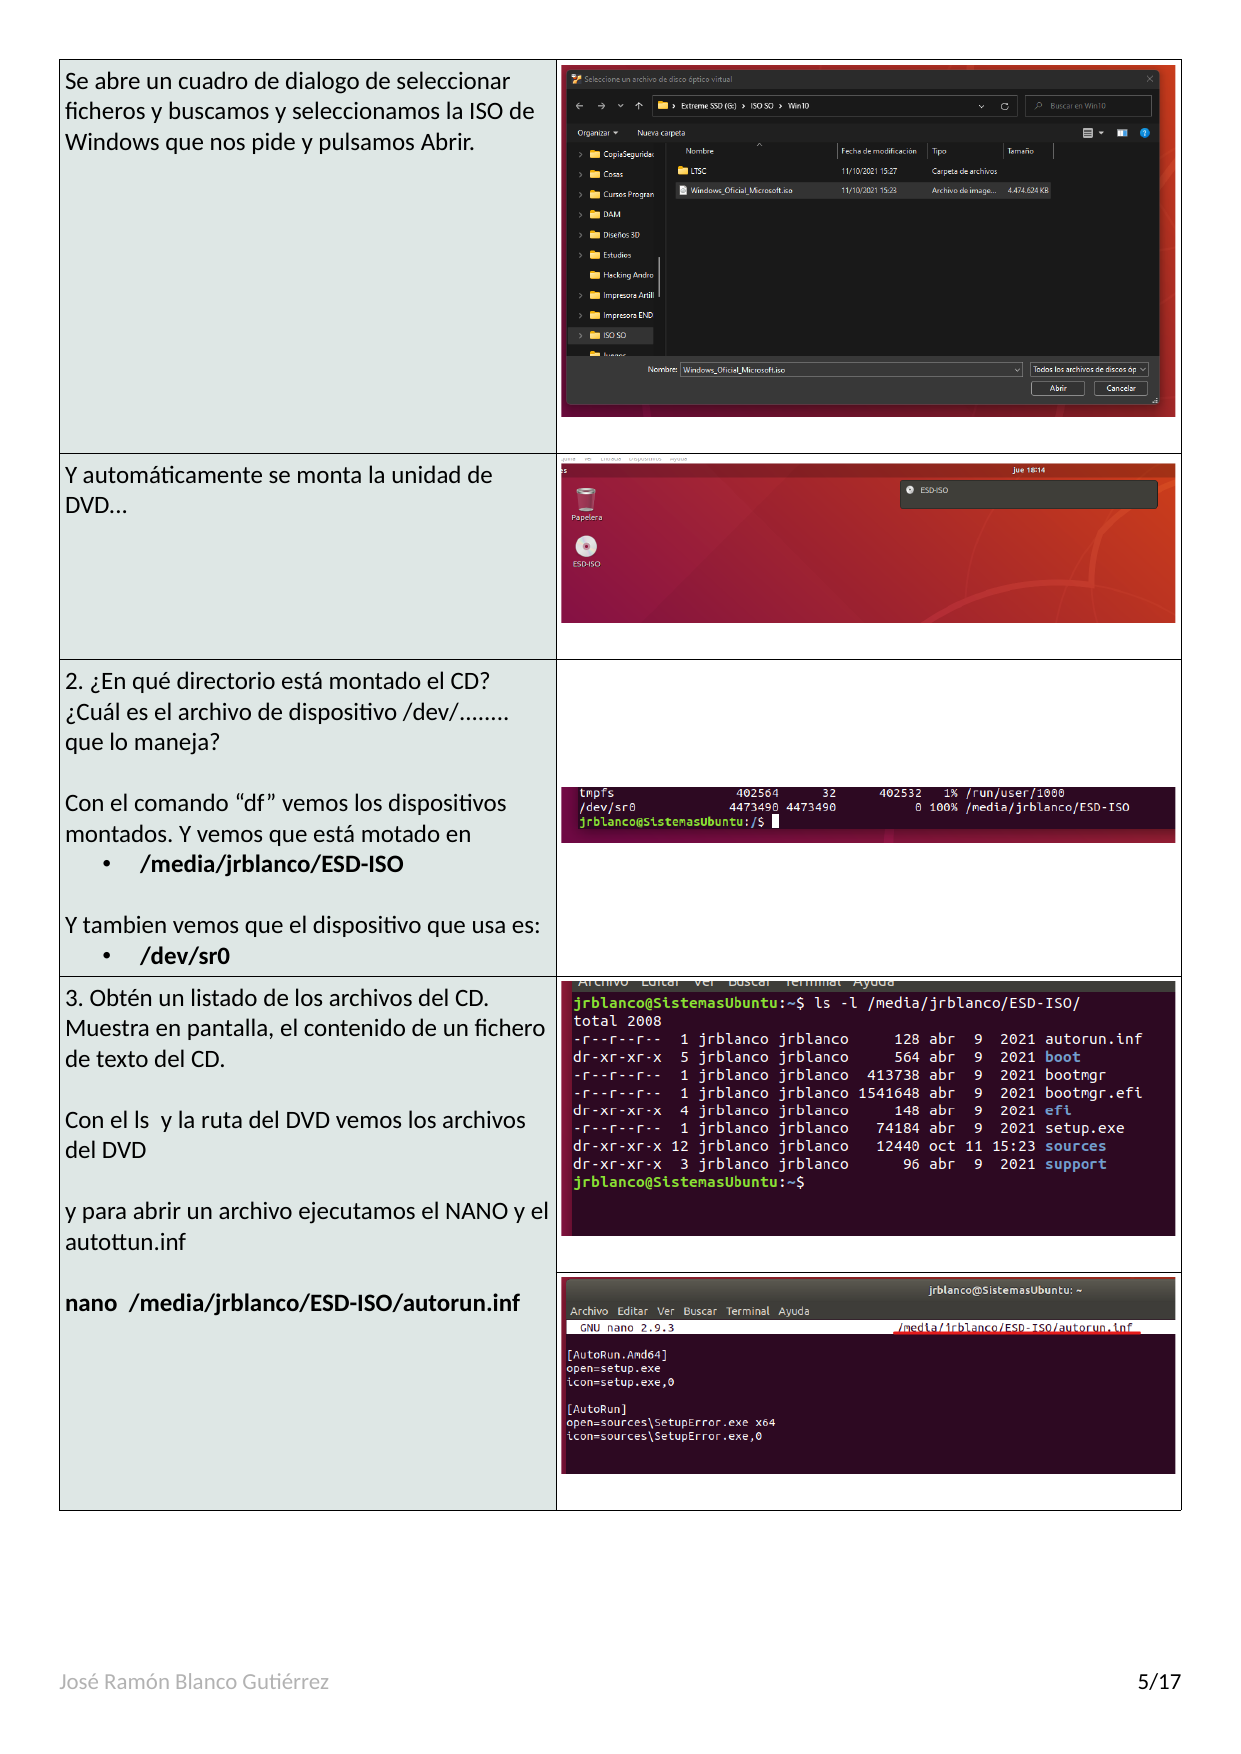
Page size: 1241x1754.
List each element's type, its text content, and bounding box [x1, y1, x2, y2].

table_cell 3. Obtén un listado de los archivos del CD. Muestra en pantalla, el contenido de un fichero de texto del CD. Con el ls y la ruta del DVD vemos los archivos del DVD y para abrir un archivo ejecutamos el NANO y el autottun.inf nano /media/jrblanco/ESD-ISO/autorun.inf [60, 977, 556, 1510]
picture [561, 65, 1176, 417]
picture [561, 1277, 1176, 1474]
picture [561, 458, 1176, 623]
table_cell [557, 977, 1181, 1272]
table_cell [557, 454, 1181, 659]
table_cell [557, 660, 1181, 976]
table_cell Y automáticamente se monta la unidad de DVD... [60, 454, 556, 659]
table_cell 2. ¿En qué directorio está montado el CD? ¿Cuál es el archivo de dispositivo /dev/........ que lo maneja? Con el comando “df” vemos los dispositivos montados. Y vemos que está motado en /media/jrblanco/ESD-ISO Y tambien vemos que el dispositivo que usa es: /dev/sr0 [60, 660, 556, 976]
picture [561, 787, 1176, 843]
picture [561, 981, 1176, 1236]
table_cell [557, 60, 1181, 453]
table_cell Se abre un cuadro de dialogo de seleccionar ficheros y buscamos y seleccionamos la ISO de Windows que nos pide y pulsamos Abrir. [60, 60, 556, 453]
table_cell [557, 1273, 1181, 1510]
